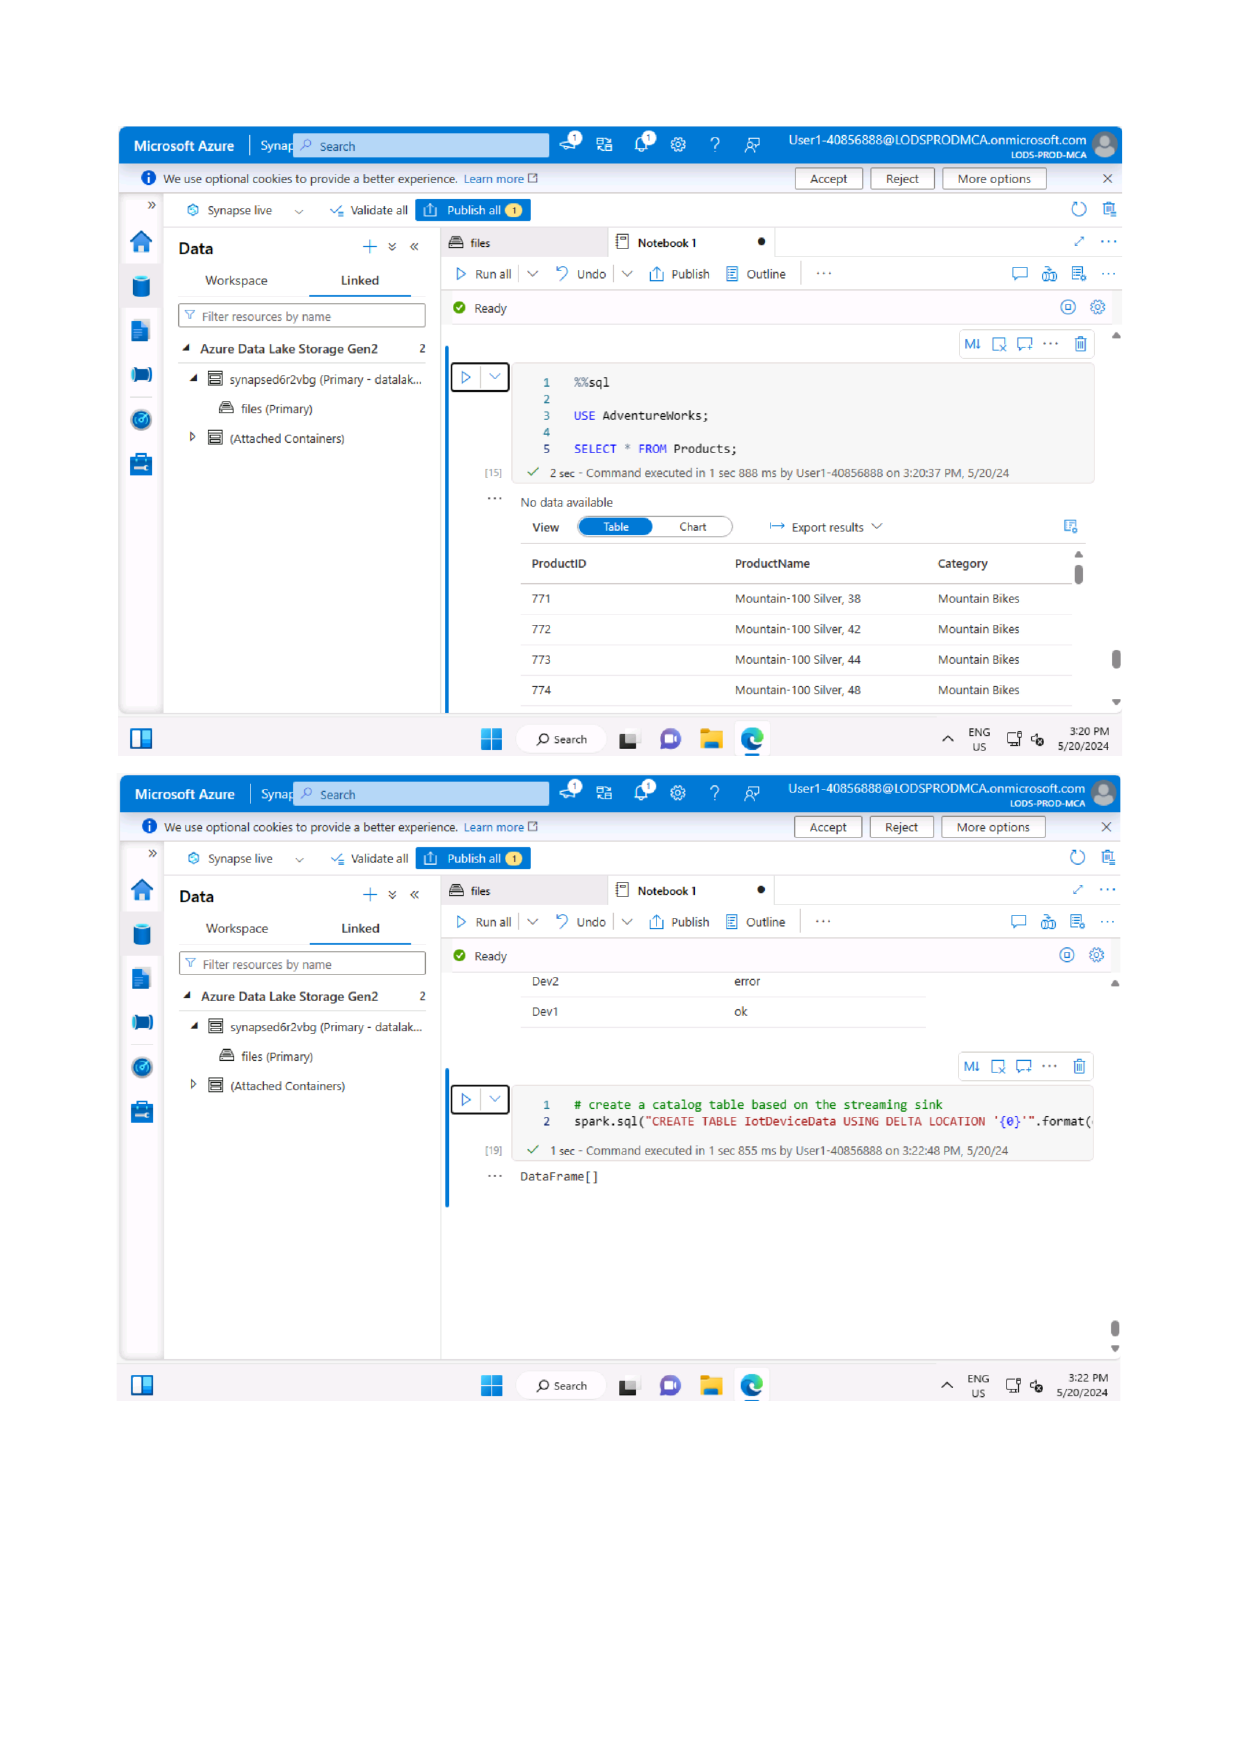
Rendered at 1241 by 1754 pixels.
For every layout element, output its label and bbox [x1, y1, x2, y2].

picture [118, 126, 1123, 756]
picture [116, 773, 1121, 1401]
